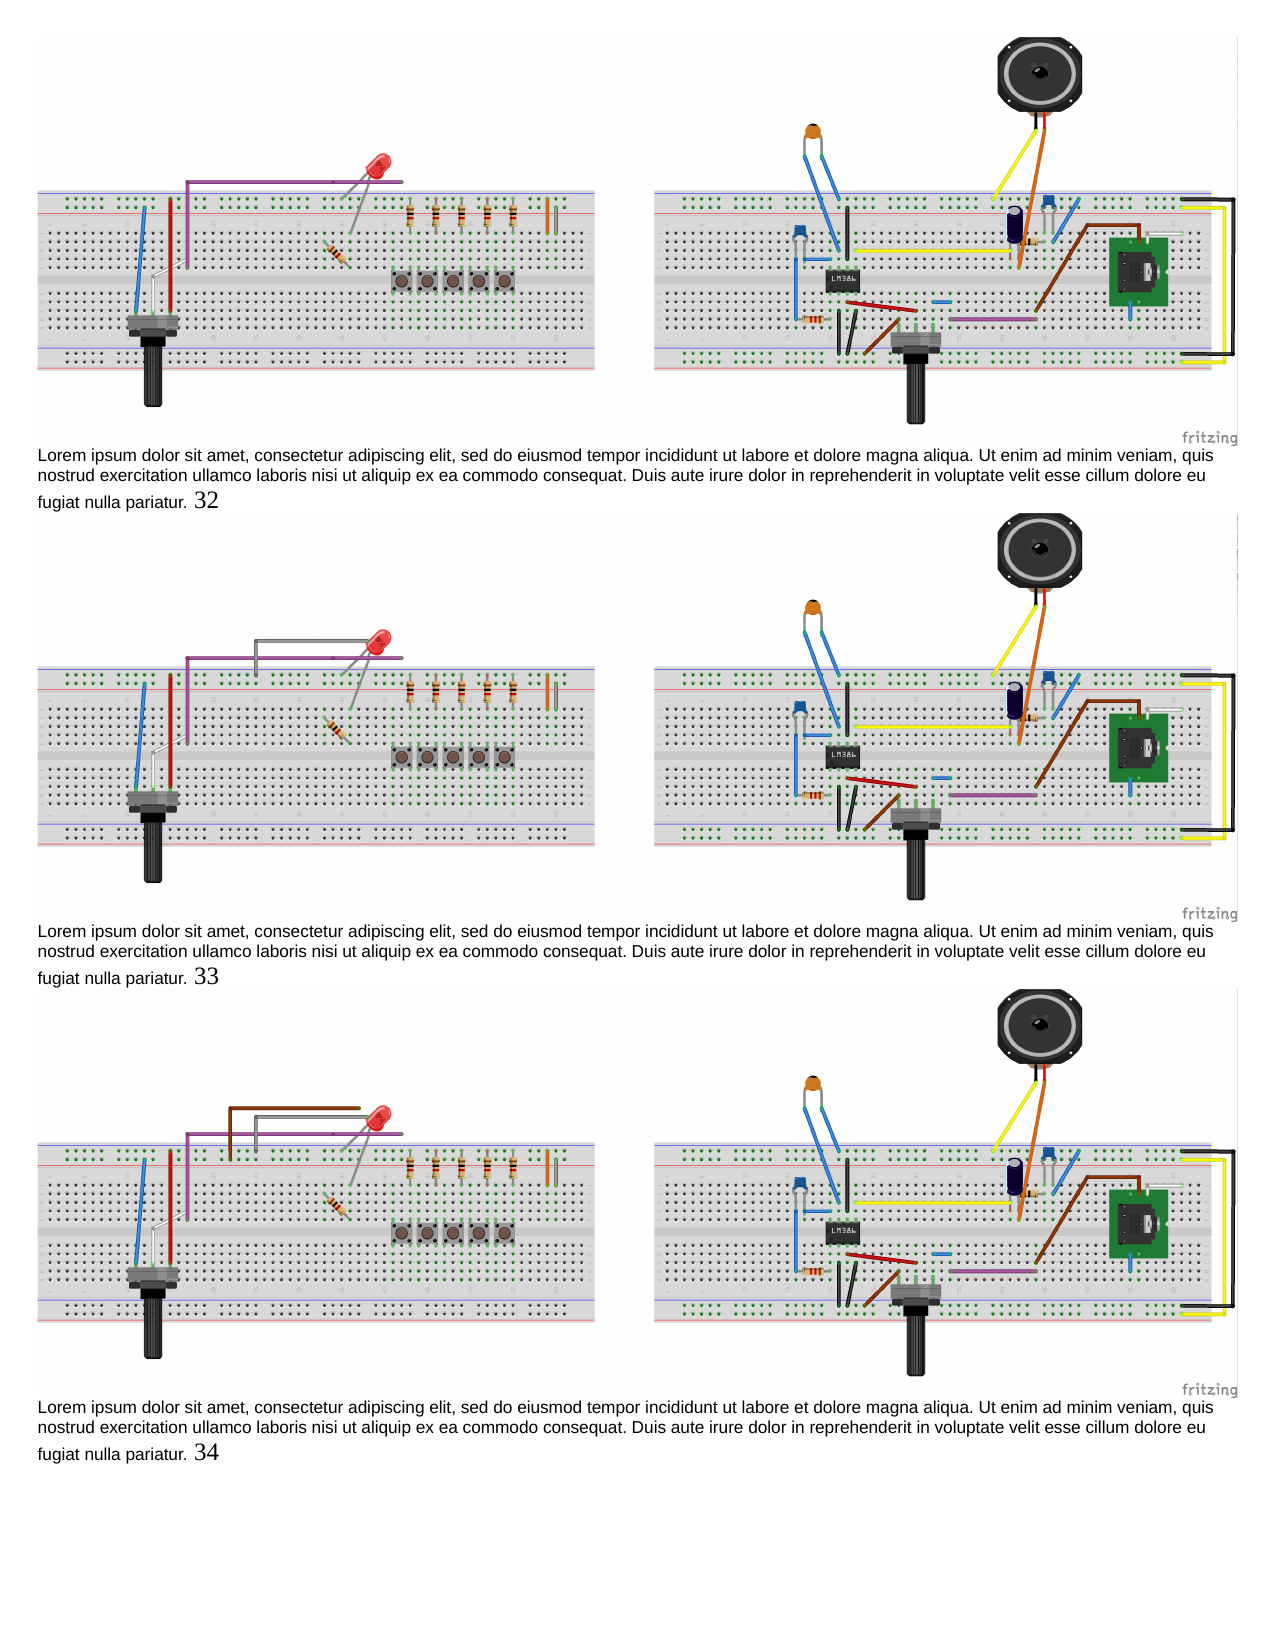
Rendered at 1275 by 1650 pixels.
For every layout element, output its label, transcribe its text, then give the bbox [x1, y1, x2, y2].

text Lorem ipsum dolor sit amet, consectetur adipiscing elit, sed do eiusmod tempor incididunt ut labore et dolore magna aliqua. Ut enim ad minim veniam, quis nostrud exercitation ullamco laboris nisi ut aliquip ex ea commodo consequat. Duis aute irure dolor in reprehenderit in voluptate velit esse cillum dolore eu fugiat nulla pariatur. 34 [37, 1398, 1237, 1466]
picture [37, 37, 1238, 446]
picture [37, 989, 1238, 1398]
text Lorem ipsum dolor sit amet, consectetur adipiscing elit, sed do eiusmod tempor incididunt ut labore et dolore magna aliqua. Ut enim ad minim veniam, quis nostrud exercitation ullamco laboris nisi ut aliquip ex ea commodo consequat. Duis aute irure dolor in reprehenderit in voluptate velit esse cillum dolore eu fugiat nulla pariatur. 33 [37, 922, 1237, 989]
text Lorem ipsum dolor sit amet, consectetur adipiscing elit, sed do eiusmod tempor incididunt ut labore et dolore magna aliqua. Ut enim ad minim veniam, quis nostrud exercitation ullamco laboris nisi ut aliquip ex ea commodo consequat. Duis aute irure dolor in reprehenderit in voluptate velit esse cillum dolore eu fugiat nulla pariatur. 32 [37, 446, 1237, 513]
picture [37, 513, 1238, 922]
